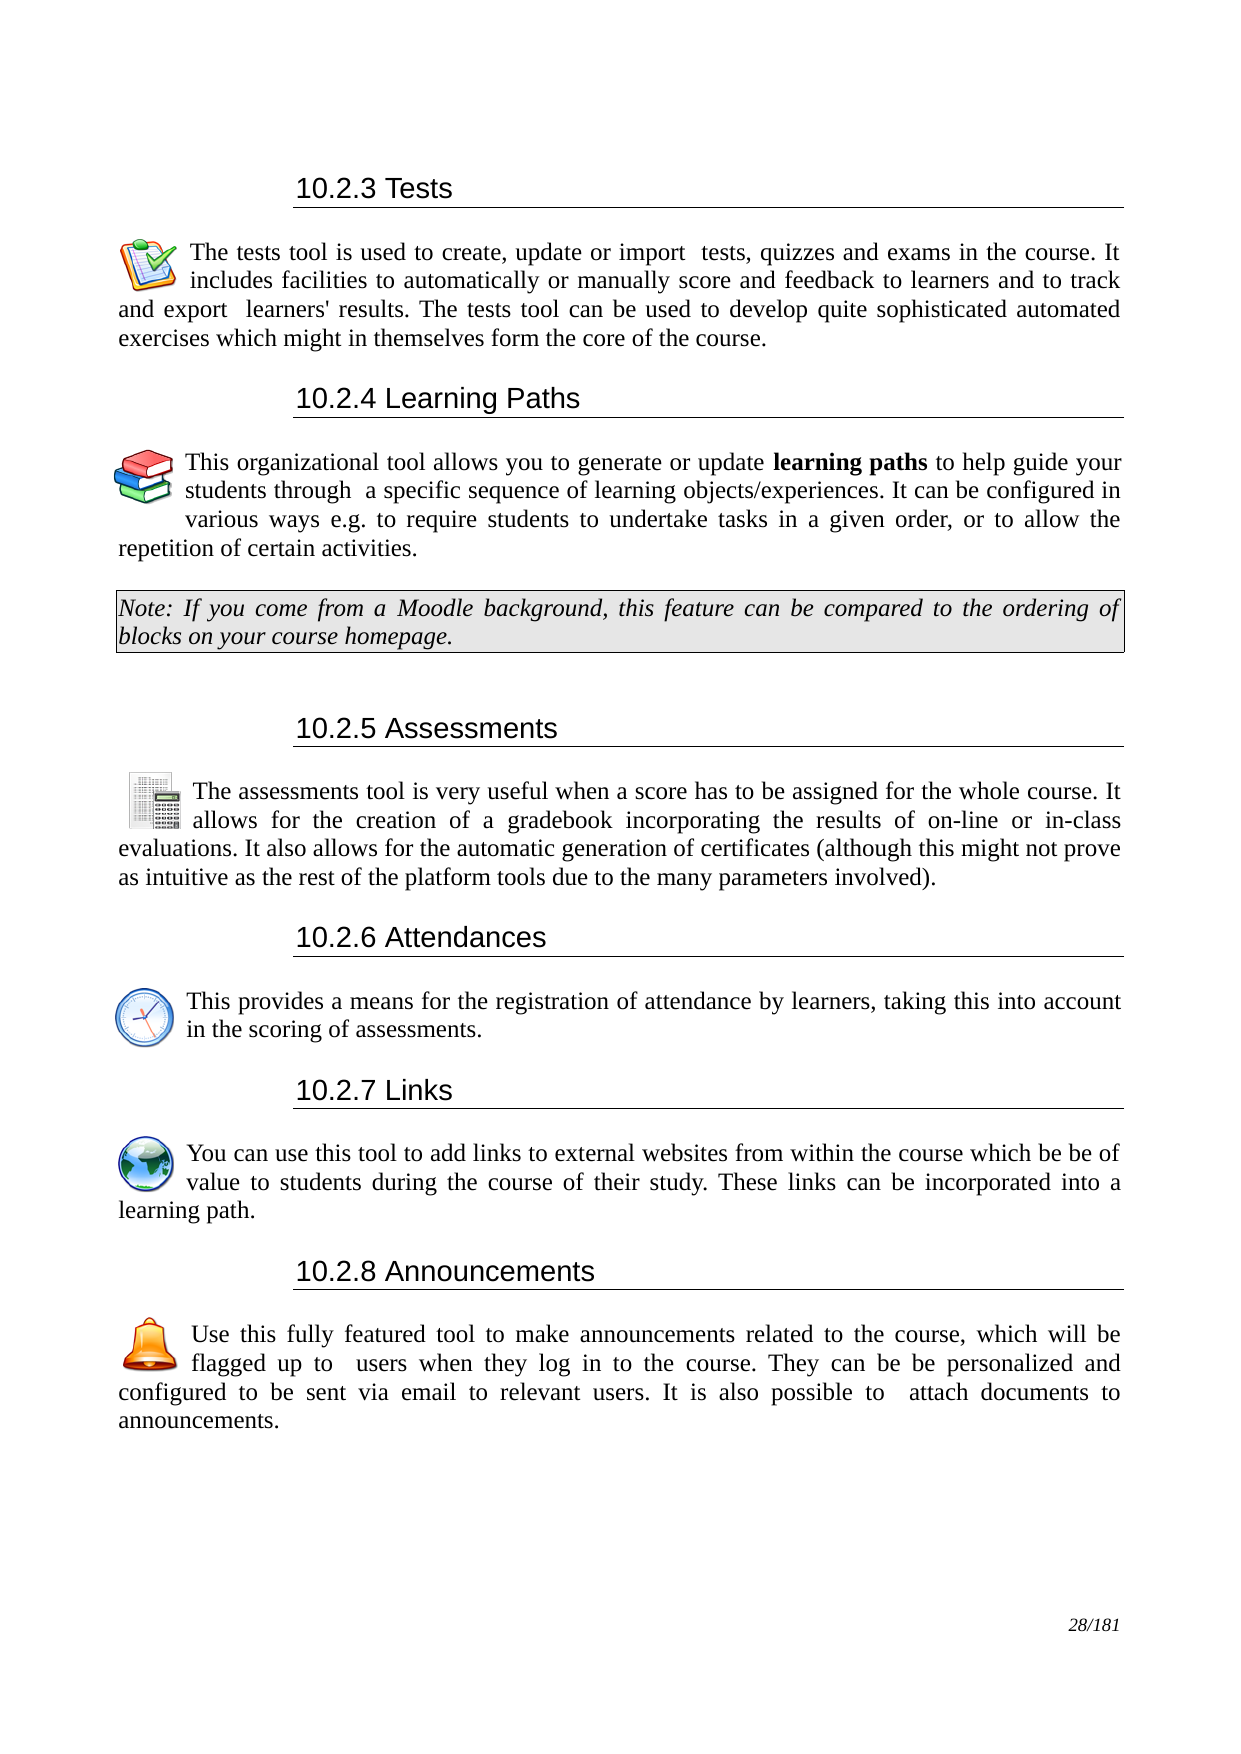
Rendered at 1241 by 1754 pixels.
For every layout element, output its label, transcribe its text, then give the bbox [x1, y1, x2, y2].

subtitle Tests [293, 172, 1124, 207]
picture [118, 235, 178, 295]
subtitle Assessments [293, 711, 1124, 746]
text This organizational tool allows you to generate or update learning paths to help guide your students through a specific sequence of learning objects/experiences. It can be configured in various ways e.g. to require students to undertake tasks in a given order, or to allow the repetition of certain activities. [118, 447, 1122, 562]
text The assessments tool is very useful when a score has to be assigned for the whole course. It allows for the creation of a gradebook incorporating the results of on-line or in-class evaluations. It also allows for the automatic generation of certificates (although this might not prove as intuitive as the rest of the platform tools due to the many parameters involved). [118, 776, 1122, 891]
picture [115, 988, 175, 1048]
subtitle Announcements [293, 1254, 1124, 1289]
text Note: If you come from a Moodle background, this feature can be compared to the ordering of blocks on your course homepage. [117, 591, 1124, 652]
picture [120, 1313, 179, 1373]
text You can use this tool to add links to external websites from within the course which be be of value to students during the course of their study. These links can be incorporated into a learning path. [118, 1138, 1122, 1224]
subtitle Attendances [293, 921, 1124, 956]
text Use this fully featured tool to make announcements related to the course, which will be flagged up to users when they log in to the course. They can be be personalized and configured to be sent via email to relevant users. It is also possible to attach documents to announcements. [118, 1319, 1122, 1434]
subtitle Learning Paths [293, 381, 1124, 417]
text This provides a means for the registration of attendance by learners, taking this into account in the scoring of assessments. [118, 986, 1122, 1043]
picture [121, 769, 181, 829]
picture [115, 1133, 175, 1193]
text The tests tool is used to create, update or import tests, quizzes and exams in the course. It includes facilities to automatically or manually score and feedback to learners and to track and export learners' results. The tests tool can be used to develop quite sophisticated automated exercises which might in themselves form the core of the course. [118, 237, 1122, 352]
subtitle Links [293, 1073, 1124, 1108]
picture [113, 446, 173, 506]
